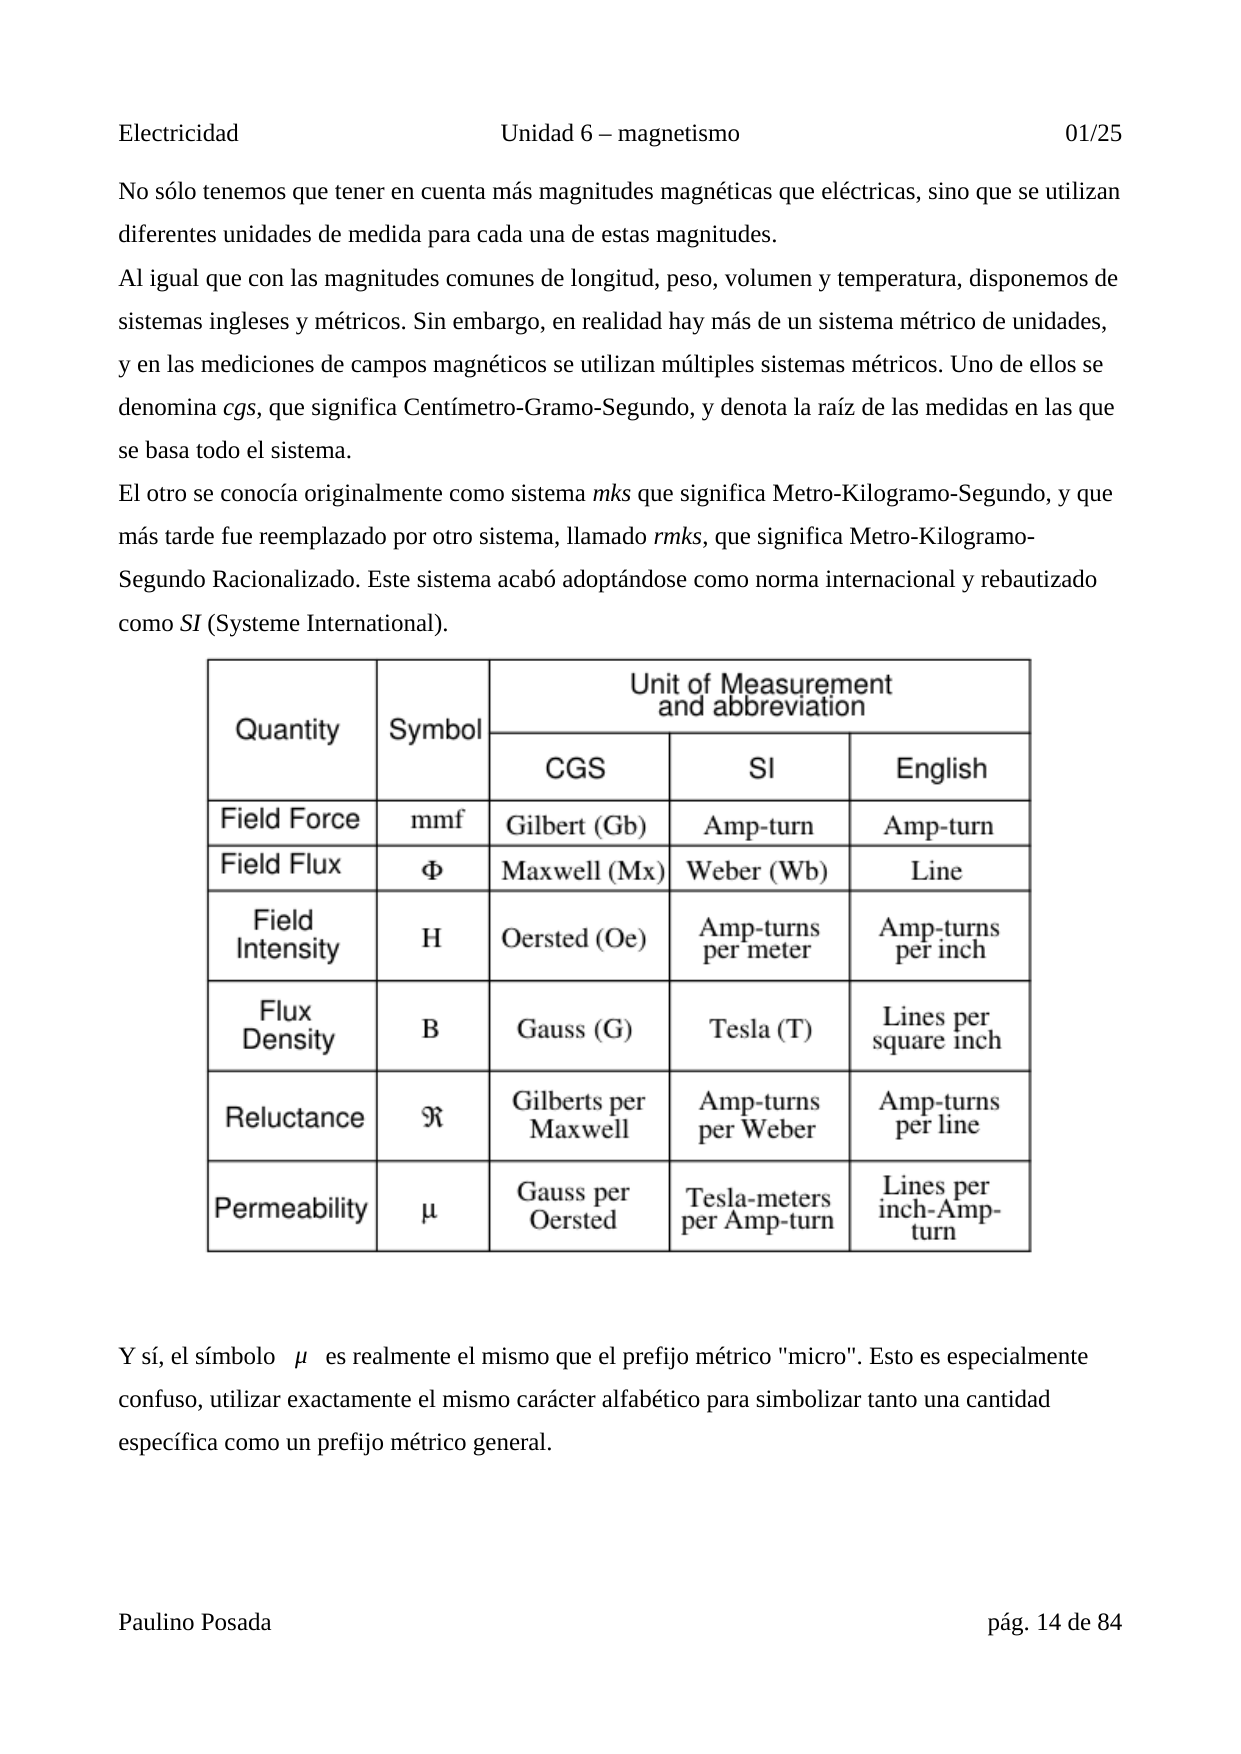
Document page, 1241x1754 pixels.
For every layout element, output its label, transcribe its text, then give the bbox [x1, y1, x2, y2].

text Y sí, el símboloes realmente el mismo que el prefijo métrico "micro". Esto es especialmente [118, 1341, 1122, 1369]
text No sólo tenemos que tener en cuenta más magnitudes magnéticas que eléctricas, sino que se utilizan diferentes unidades de medida para cada una de estas magnitudes. [118, 176, 1122, 248]
text confuso, utilizar exactamente el mismo carácter alfabético para simbolizar tanto una cantidad específica como un prefijo métrico general. [118, 1384, 1122, 1456]
text El otro se conocía originalmente como sistema mks que significa Metro-Kilogramo-Segundo, y que más tarde fue reemplazado por otro sistema, llamado rmks, que significa Metro-Kilogramo-Segundo Racionalizado. Este sistema acabó adoptándose como norma internacional y rebautizado como SI (Systeme International). [118, 478, 1122, 636]
picture [195, 650, 1045, 1254]
text Al igual que con las magnitudes comunes de longitud, peso, volumen y temperatura, disponemos de sistemas ingleses y métricos. Sin embargo, en realidad hay más de un sistema métrico de unidades, y en las mediciones de campos magnéticos se utilizan múltiples sistemas métricos. Uno de ellos se denomina cgs, que significa Centímetro-Gramo-Segundo, y denota la raíz de las medidas en las que se basa todo el sistema. [118, 263, 1122, 464]
